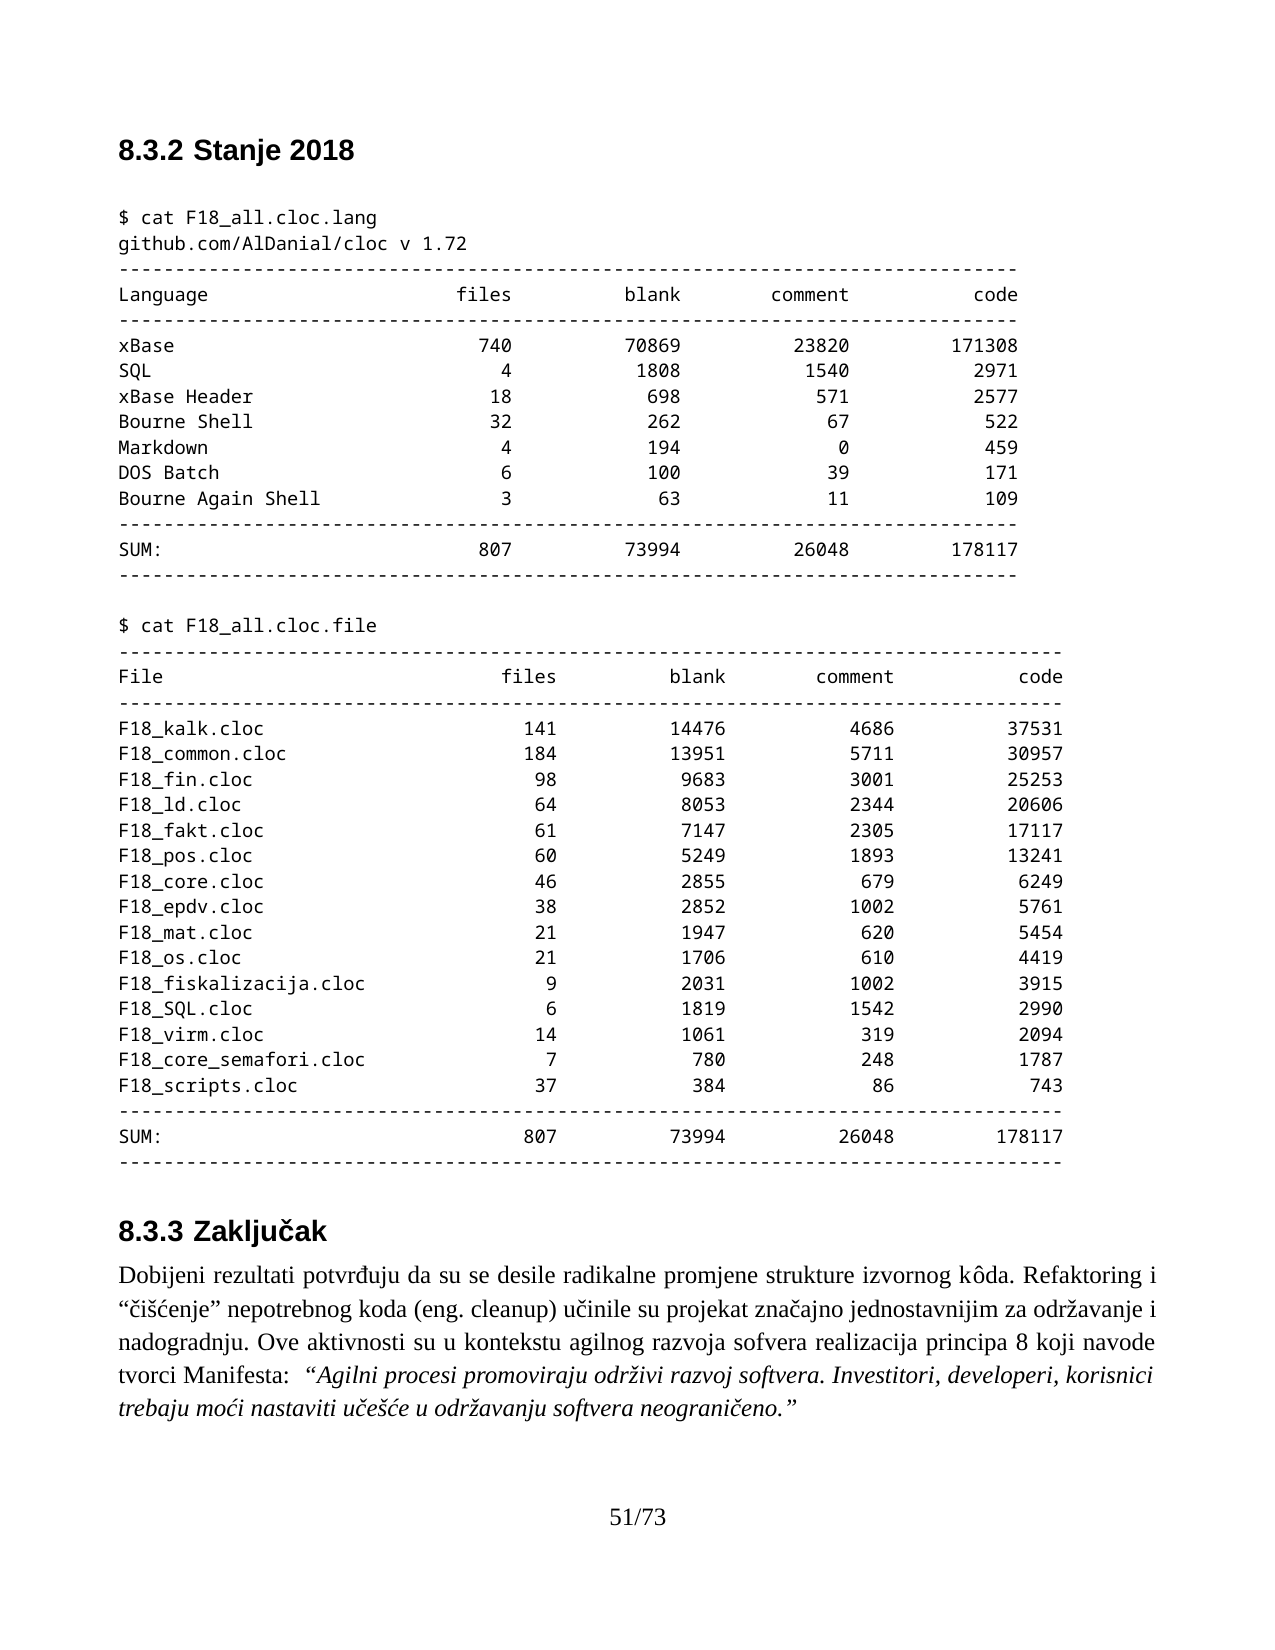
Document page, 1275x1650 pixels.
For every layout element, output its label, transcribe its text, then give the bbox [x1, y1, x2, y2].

text F18_core_semafori.cloc 7 780 248 1787 [1063, 1047, 1157, 1072]
text Language files blank comment code [1018, 281, 1157, 307]
text xBase 740 70869 23820 171308 [1018, 332, 1157, 358]
text ------------------------------------------------------------------------------------ [1063, 1149, 1157, 1174]
subtitle Stanje 2018 [118, 133, 1157, 166]
text F18_virm.cloc 14 1061 319 2094 [1063, 1021, 1157, 1047]
text -------------------------------------------------------------------------------- [1018, 511, 1157, 536]
text F18_common.cloc 184 13951 5711 30957 [1063, 740, 1157, 766]
text F18_epdv.cloc 38 2852 1002 5761 [118, 893, 1157, 919]
text github.com/AlDanial/cloc v 1.72 [467, 230, 1157, 256]
text Bourne Shell 32 262 67 522 [1018, 409, 1157, 434]
text ------------------------------------------------------------------------------------ [1063, 1098, 1157, 1123]
text -------------------------------------------------------------------------------- [1018, 307, 1157, 332]
text F18_fiskalizacija.cloc 9 2031 1002 3915 [1063, 970, 1157, 996]
text Markdown 4 194 0 459 [1018, 434, 1157, 460]
text SUM: 807 73994 26048 178117 [1063, 1123, 1157, 1149]
text -------------------------------------------------------------------------------- [1018, 256, 1157, 281]
text ------------------------------------------------------------------------------------ [1063, 638, 1157, 664]
text xBase Header 18 698 571 2577 [1018, 383, 1157, 409]
text F18_scripts.cloc 37 384 86 743 [1063, 1072, 1157, 1098]
text F18_SQL.cloc 6 1819 1542 2990 [1063, 996, 1157, 1021]
text SUM: 807 73994 26048 178117 [1018, 536, 1157, 562]
text F18_pos.cloc 60 5249 1893 13241 [118, 842, 1157, 868]
text -------------------------------------------------------------------------------- [1018, 562, 1157, 587]
text F18_fakt.cloc 61 7147 2305 17117 [1063, 817, 1157, 842]
text F18_mat.cloc 21 1947 620 5454 [1063, 919, 1157, 944]
text File files blank comment code [1063, 664, 1157, 689]
text Dobijeni rezultati potvrđuju da su se desile radikalne promjene strukture izvornog kôda. Refaktoring i “čišćenje” nepotrebnog koda (eng. cleanup) učinile su projekat značajno jednostavnijim za održavanje i nadogradnju. Ove aktivnosti su u kontekstu agilnog razvoja sofvera realizacija principa 8 koji navode tvorci Manifesta: “Agilni procesi promoviraju održivi razvoj softvera. Investitori, developeri, korisnici trebaju moći nastaviti učešće u održavanju softvera neograničeno.” [118, 1261, 1157, 1421]
text F18_os.cloc 21 1706 610 4419 [118, 944, 1157, 970]
text SQL 4 1808 1540 2971 [1018, 358, 1157, 383]
text F18_fin.cloc 98 9683 3001 25253 [1063, 766, 1157, 791]
text $ cat F18_all.cloc.lang [118, 204, 1157, 230]
text F18_kalk.cloc 141 14476 4686 37531 [1063, 715, 1157, 740]
text Bourne Again Shell 3 63 11 109 [1018, 485, 1157, 511]
subtitle Zaključak [118, 1214, 1157, 1248]
text ------------------------------------------------------------------------------------ [1063, 689, 1157, 715]
text $ cat F18_all.cloc.file [377, 613, 1157, 638]
text DOS Batch 6 100 39 171 [1018, 460, 1157, 485]
text F18_core.cloc 46 2855 679 6249 [1063, 868, 1157, 893]
text F18_ld.cloc 64 8053 2344 20606 [1063, 791, 1157, 817]
